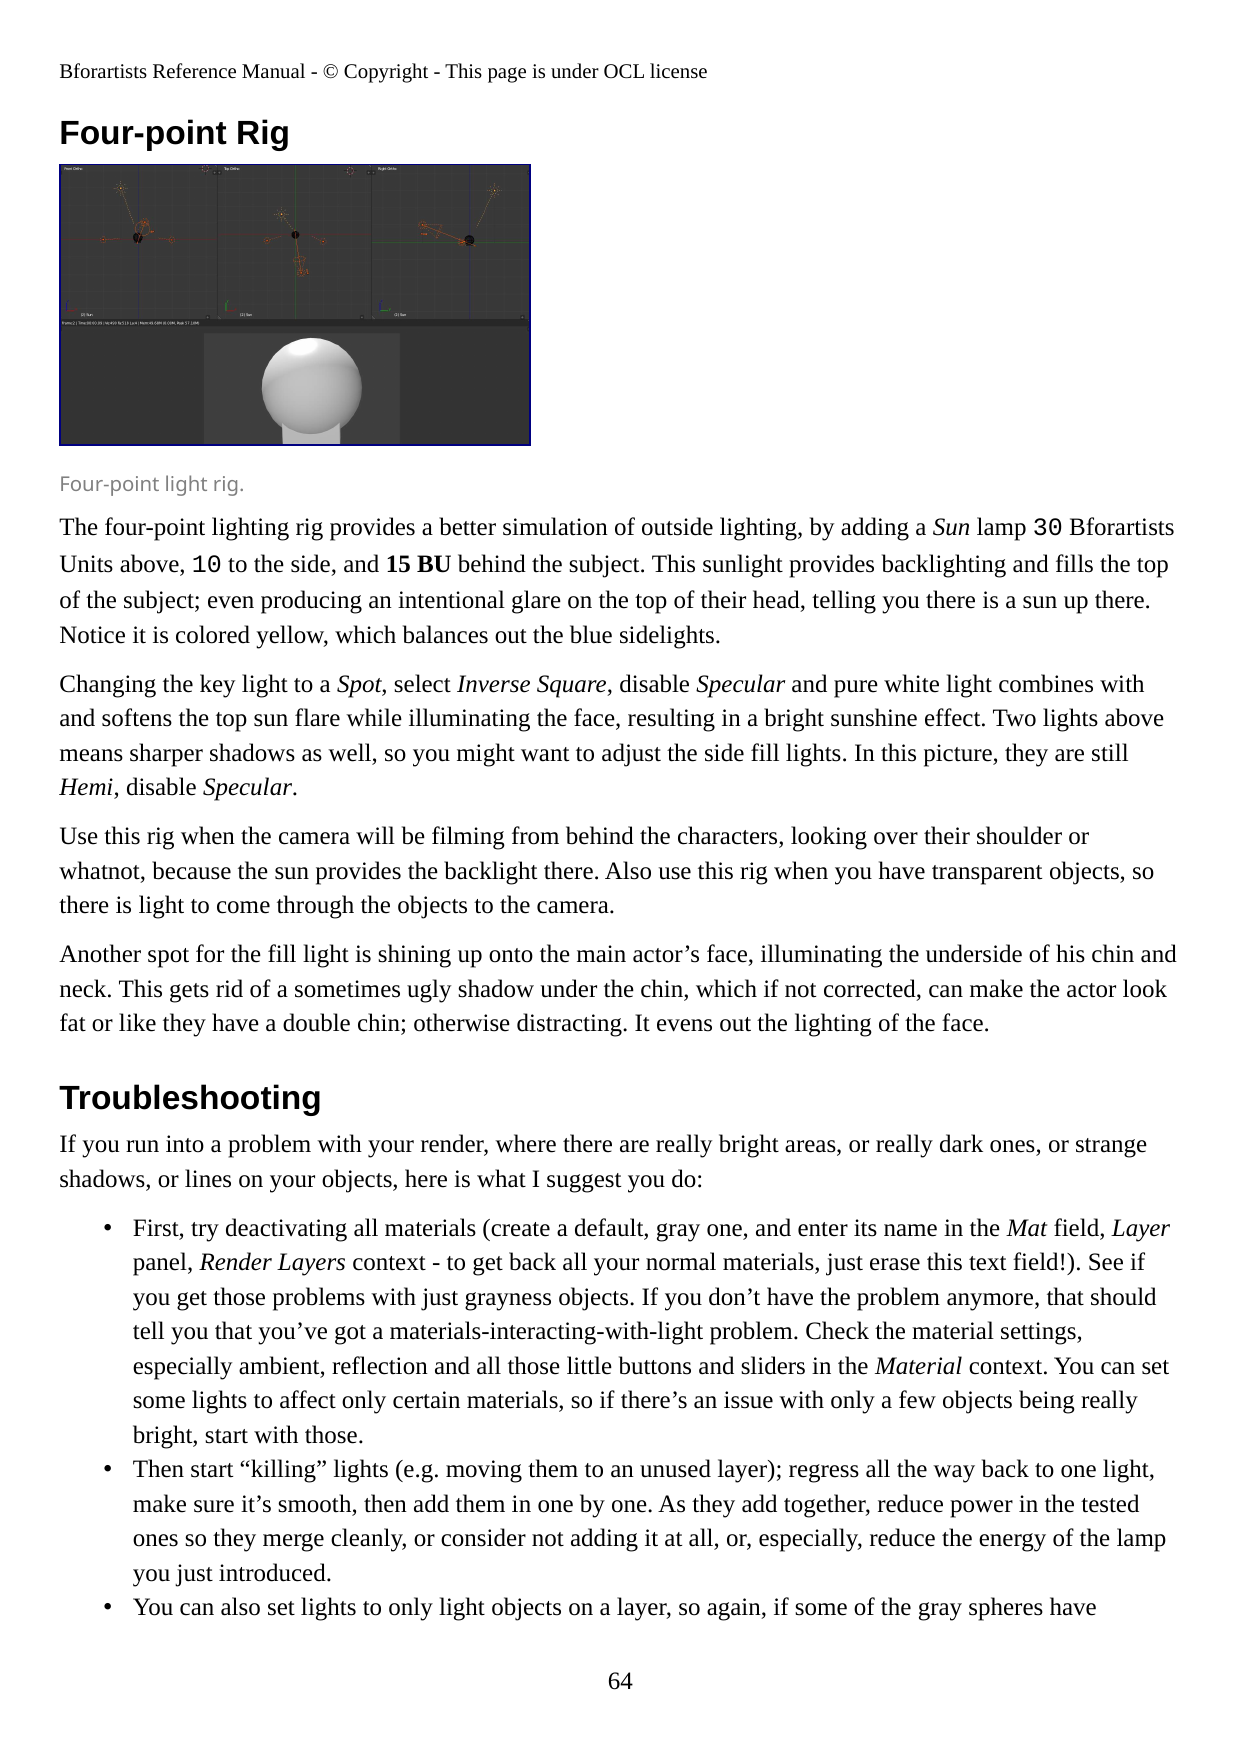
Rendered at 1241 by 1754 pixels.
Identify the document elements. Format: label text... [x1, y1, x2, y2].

text If you run into a problem with your render, where there are really bright areas, or really dark ones, or strange shadows, or lines on your objects, here is what I suggest you do: [59, 1129, 1181, 1193]
text Use this rig when the camera will be filming from behind the characters, looking over their shoulder or whatnot, because the sun provides the backlight there. Also use this rig when you have transparent objects, so there is light to come through the objects to the camera. [59, 821, 1181, 919]
list First, try deactivating all materials (create a default, gray one, and enter its name in the Mat field, Layer panel, Render Layers context - to get back all your normal materials, just erase this text field!). See if you get those problems with just grayness objects. If you don’t have the problem anymore, that should tell you that you’ve got a materials-interacting-with-light problem. Check the material settings, especially ambient, reflection and all those little buttons and sliders in the Material context. You can set some lights to affect only certain materials, so if there’s an issue with only a few objects being really bright, start with those. [103, 1213, 1181, 1448]
subtitle Troubleshooting [59, 1078, 1181, 1117]
picture [61, 165, 529, 444]
list You can also set lights to only light objects on a layer, so again, if some of the gray spheres have [103, 1592, 1181, 1621]
list Then start “killing” lights (e.g. moving them to an unused layer); regress all the way back to one light, make sure it’s smooth, then add them in one by one. As they add together, reduce power in the tested ones so they merge cleanly, or consider not adding it at all, or, especially, reduce the energy of the lamp you just introduced. [103, 1454, 1181, 1586]
text Another spot for the fill light is shining up onto the main actor’s face, illuminating the underside of his chin and neck. This gets rid of a sometimes ugly shadow under the chin, which if not corrected, can make the actor look fat or like they have a double chin; otherwise distracting. It evens out the lighting of the face. [59, 939, 1181, 1037]
subtitle Four-point Rig [59, 113, 1181, 151]
text Changing the key light to a Spot, select Inverse Square, disable Specular and pure white light combines with and softens the top sun flare while illuminating the face, resulting in a bright sunshine effect. Two lights above means sharper shadows as well, so you might want to adjust the side fill lights. In this picture, they are still Hemi, disable Specular. [59, 669, 1181, 801]
text Four-point light rig. [59, 466, 1181, 498]
text The four-point lighting rig provides a better simulation of outside lighting, by adding a Sun lamp 30 Bforartists Units above, 10 to the side, and 15 BU behind the subject. This sunlight provides backlighting and fills the top of the subject; even producing an intentional glare on the top of their head, telling you there is a sun up there. Notice it is colored yellow, which balances out the blue sidelights. [59, 512, 1181, 648]
